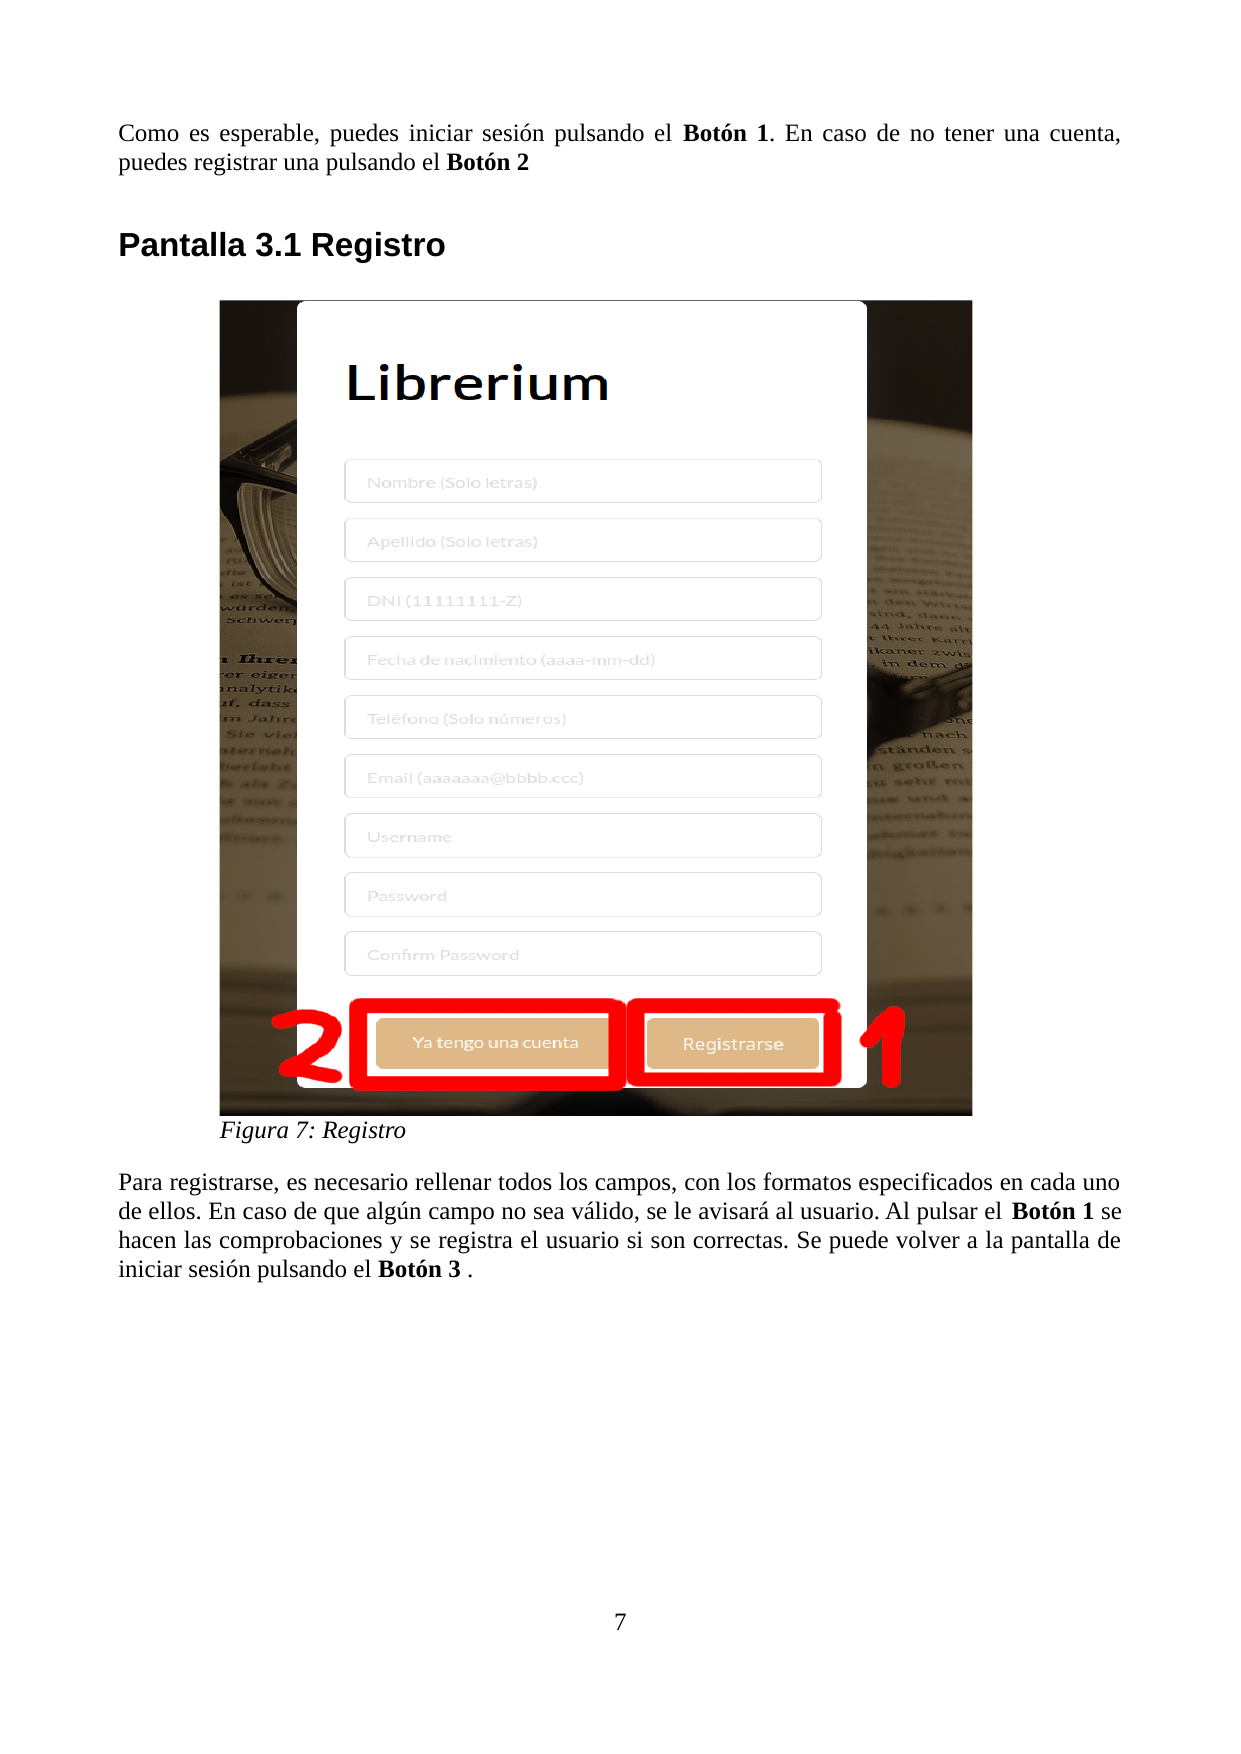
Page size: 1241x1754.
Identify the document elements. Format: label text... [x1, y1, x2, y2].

picture [219, 300, 973, 1116]
text Como es esperable, puedes iniciar sesión pulsando el Botón 1. En caso de no tener una cuenta, puedes registrar una pulsando el Botón 2 [118, 118, 1122, 176]
text Figura 7: Registro [219, 1116, 972, 1144]
subtitle Pantalla 3.1 Registro [118, 225, 1122, 264]
text Para registrarse, es necesario rellenar todos los campos, con los formatos especificados en cada uno de ellos. En caso de que algún campo no sea válido, se le avisará al usuario. Al pulsar el Botón 1 se hacen las comprobaciones y se registra el usuario si son correctas. Se puede volver a la pantalla de iniciar sesión pulsando el Botón 3 . [118, 1167, 1122, 1282]
